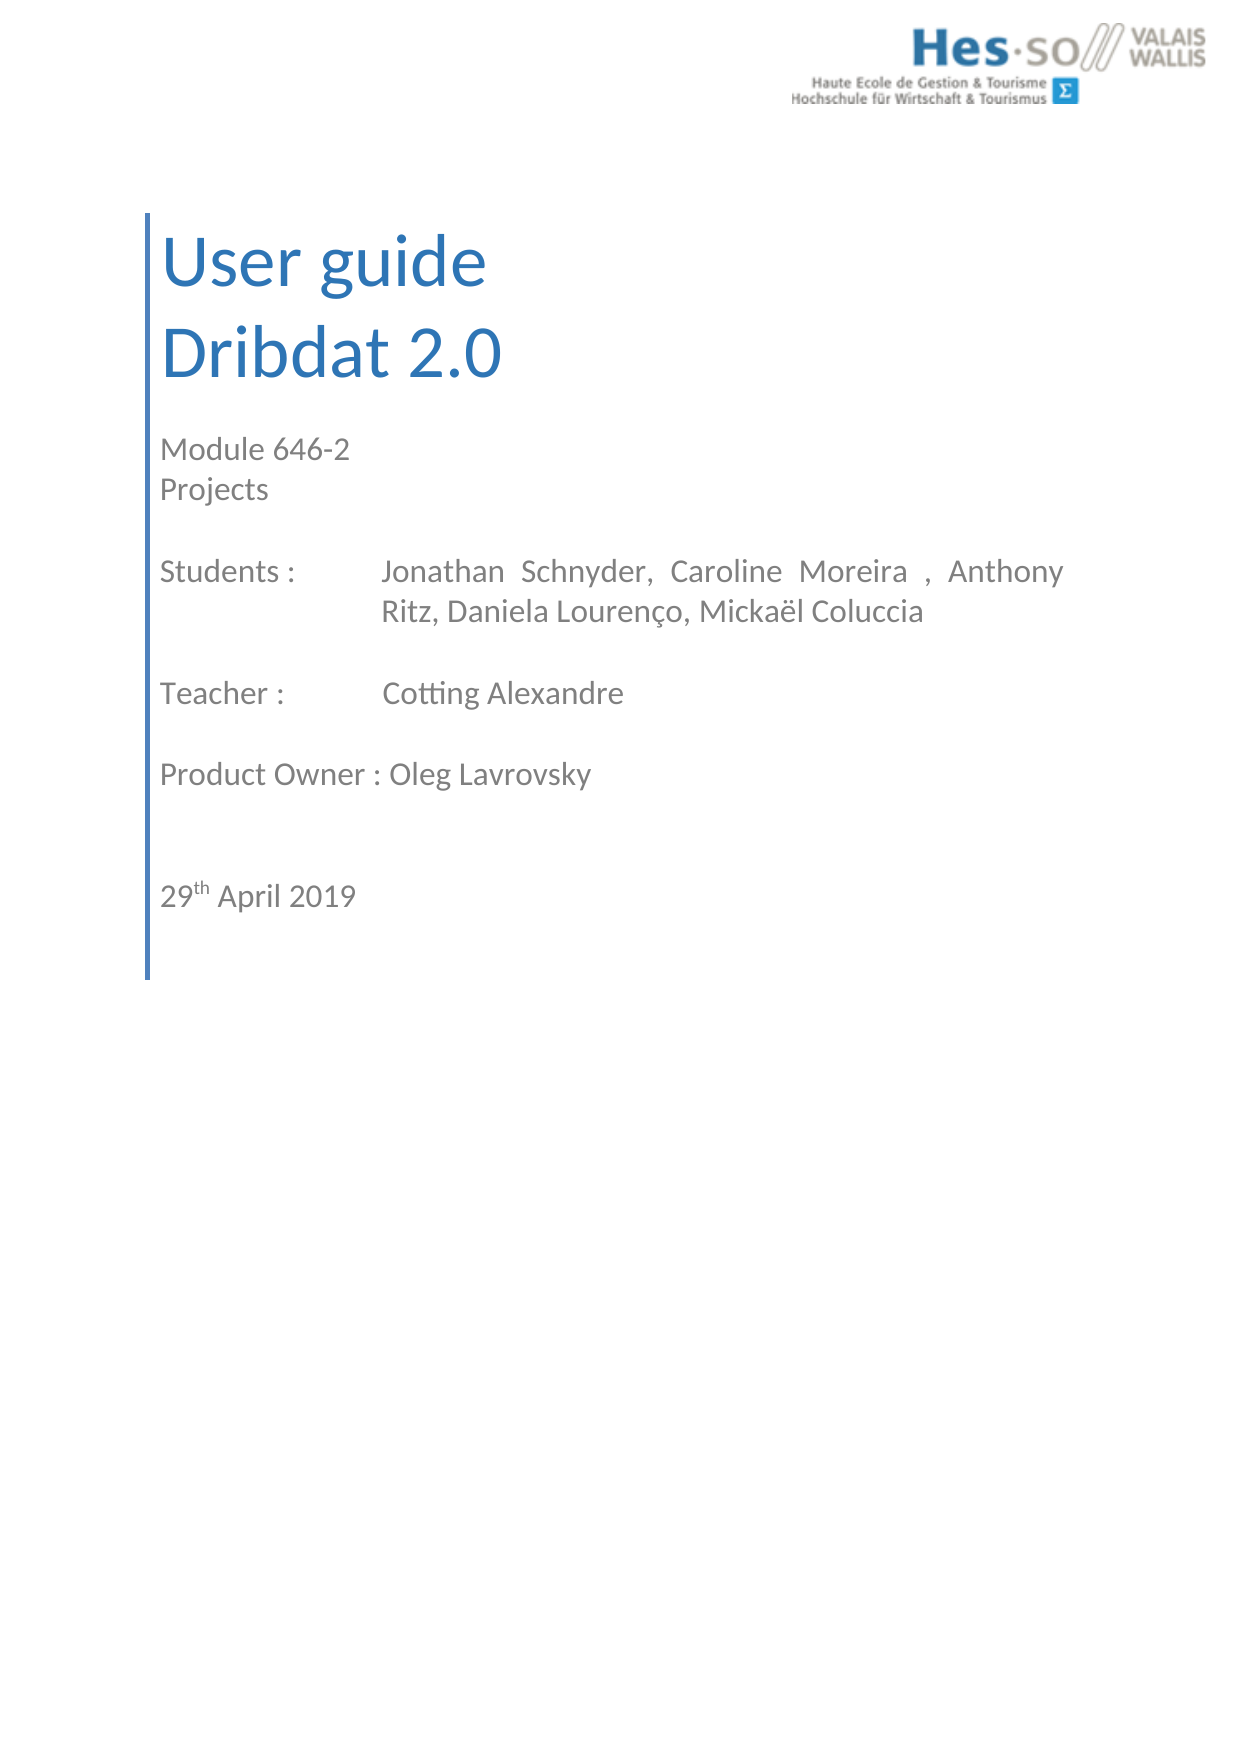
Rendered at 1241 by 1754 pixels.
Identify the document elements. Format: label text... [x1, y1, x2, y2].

picture [792, 23, 1206, 104]
table_header User guide Dribdat 2.0 [150, 213, 1076, 405]
table_cell Module 646-2 Projects Students : Jonathan Schnyder, Caroline Moreira , Anthony Ritz, Daniela Lourenço, Mickaël Coluccia Teacher : Cotting Alexandre Product Owner : Oleg Lavrovsky 29th April 2019 [150, 405, 1076, 979]
